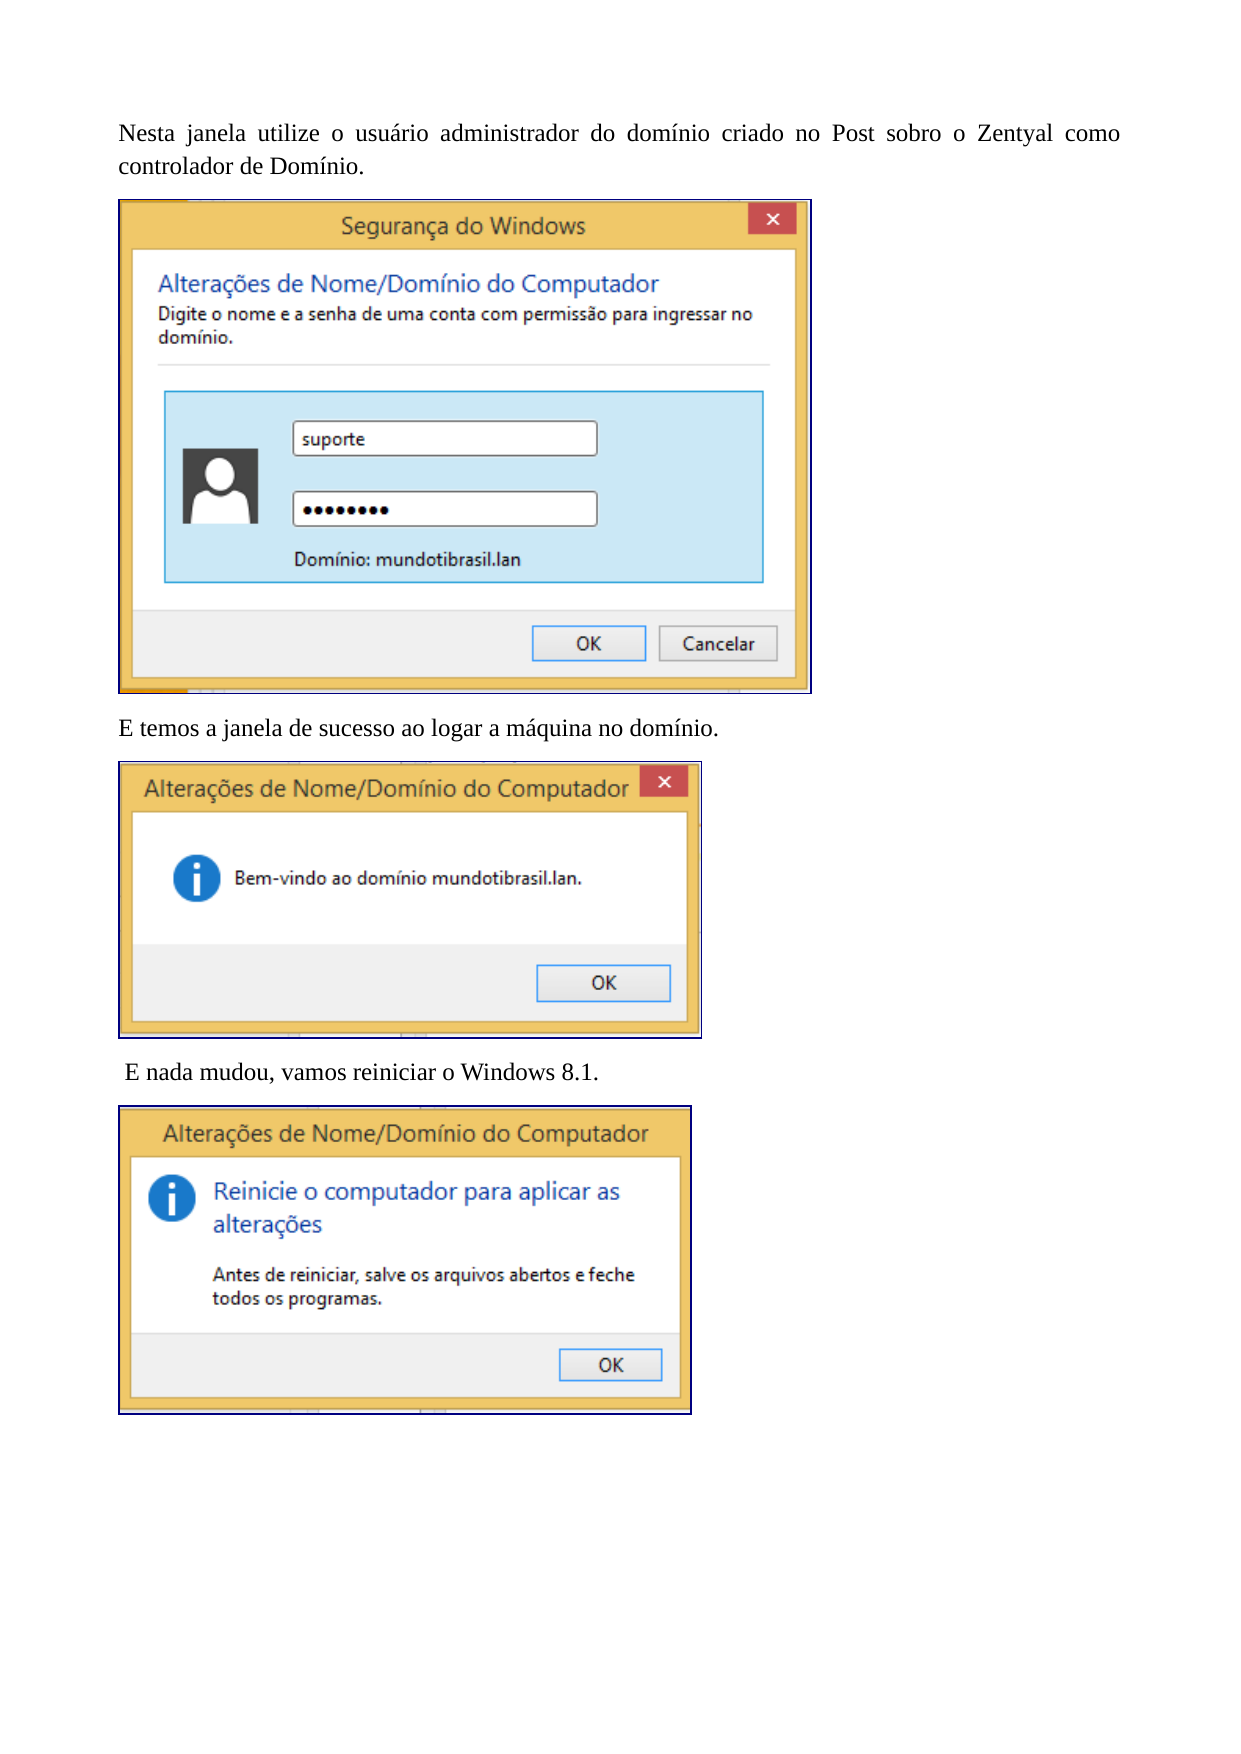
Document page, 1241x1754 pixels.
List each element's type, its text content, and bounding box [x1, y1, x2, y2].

text E nada mudou, vamos reiniciar o Windows 8.1. [118, 1057, 1122, 1086]
picture [120, 1107, 690, 1413]
text E temos a janela de sucesso ao logar a máquina no domínio. [118, 713, 1122, 742]
picture [120, 762, 701, 1037]
picture [120, 200, 810, 693]
text Nesta janela utilize o usuário administrador do domínio criado no Post sobro o Zentyal como controlador de Domínio. [118, 118, 1122, 180]
